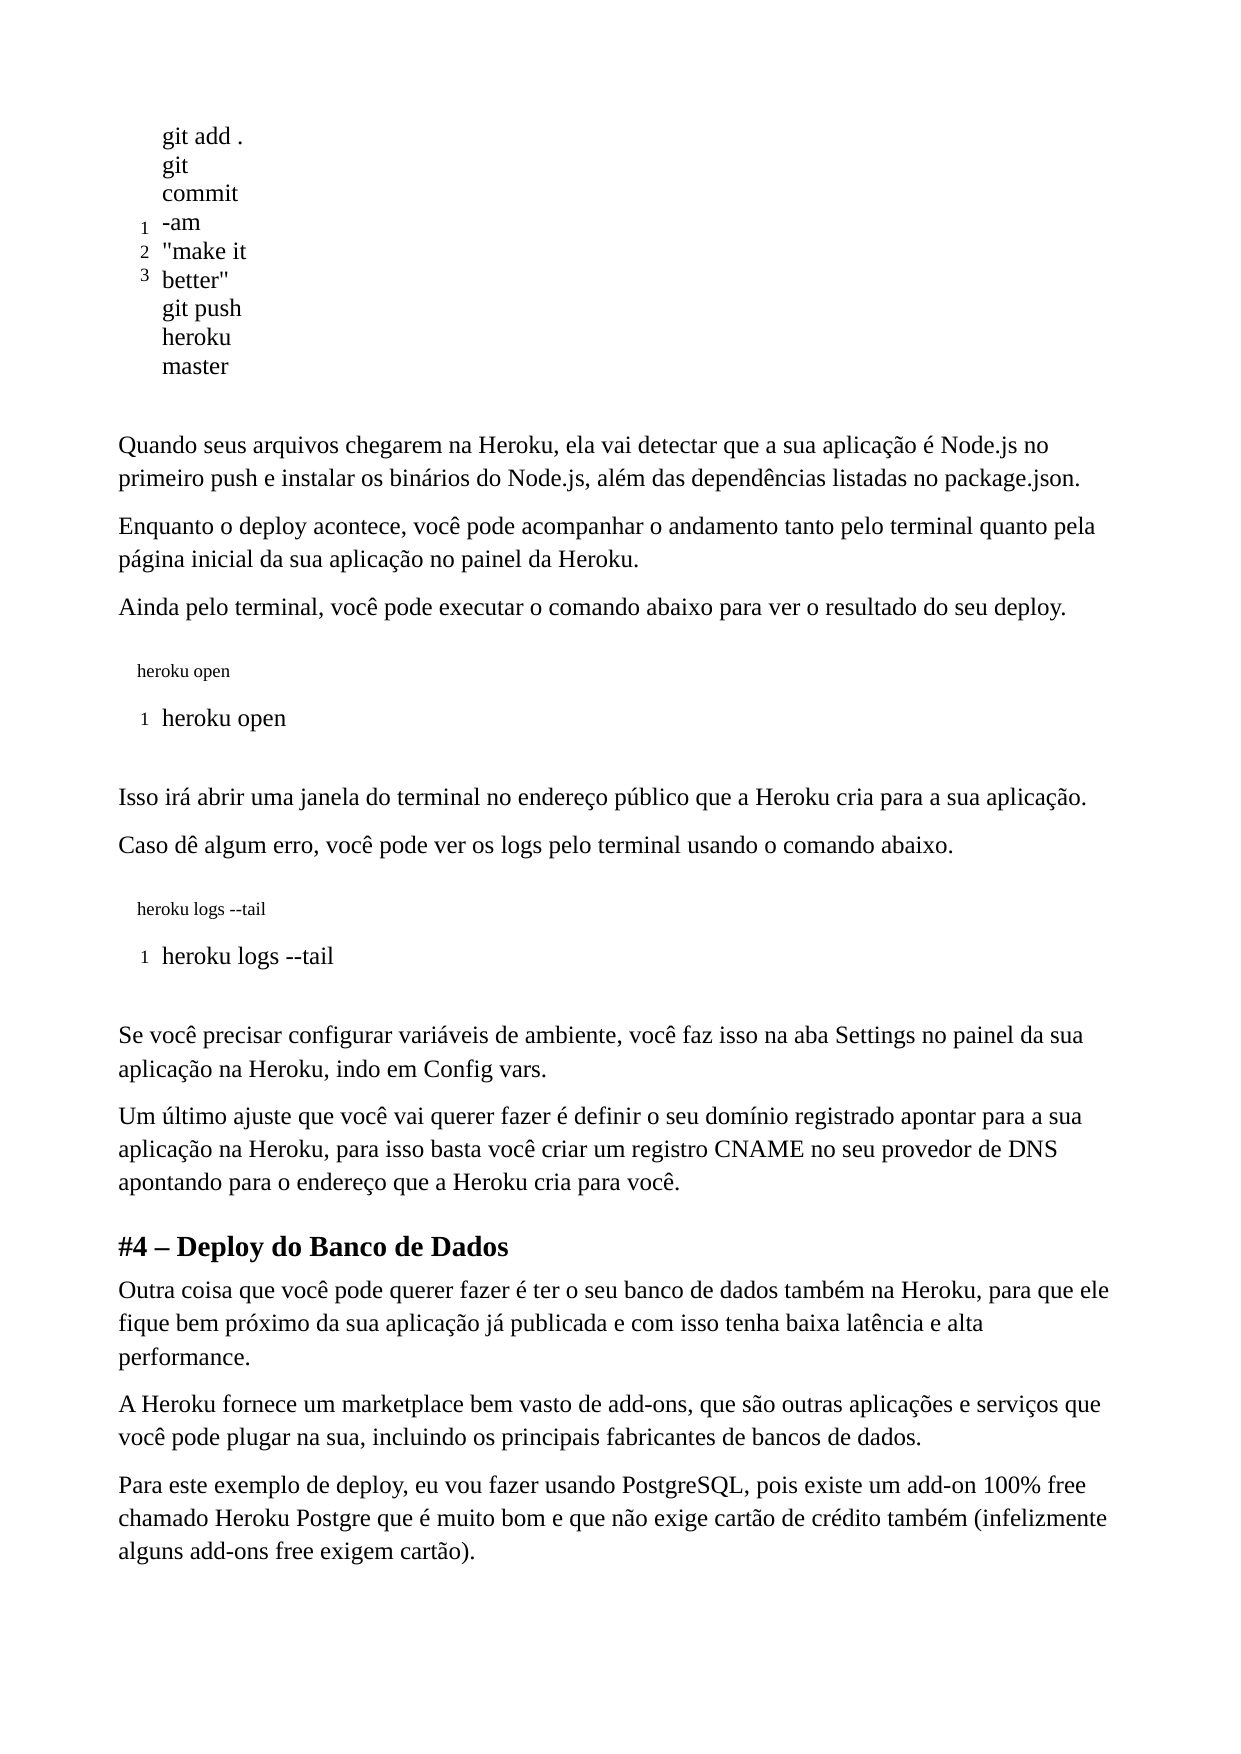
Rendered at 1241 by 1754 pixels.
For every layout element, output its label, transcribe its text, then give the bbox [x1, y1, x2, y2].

text Caso dê algum erro, você pode ver os logs pelo terminal usando o comando abaixo. [118, 830, 1122, 859]
text Enquanto o deploy acontece, você pode acompanhar o andamento tanto pelo terminal quanto pela página inicial da sua aplicação no painel da Heroku. [118, 511, 1122, 573]
table_header heroku open [159, 700, 299, 735]
text Um último ajuste que você vai querer fazer é definir o seu domínio registrado apontar para a sua aplicação na Heroku, para isso basta você criar um registro CNAME no seu provedor de DNS apontando para o endereço que a Heroku cria para você. [118, 1101, 1122, 1196]
text heroku logs --tail [137, 896, 1103, 920]
subtitle #4 – Deploy do Banco de Dados [118, 1229, 1122, 1263]
text heroku open [137, 658, 1103, 681]
table_header 1 [137, 939, 159, 973]
text Quando seus arquivos chegarem na Heroku, ela vai detectar que a sua aplicação é Node.js no primeiro push e instalar os binários do Node.js, além das dependências listadas no package.json. [118, 430, 1122, 492]
text Outra coisa que você pode querer fazer é ter o seu banco de dados também na Heroku, para que ele fique bem próximo da sua aplicação já publicada e com isso tenha baixa latência e alta performance. [118, 1276, 1122, 1370]
text Isso irá abrir uma janela do terminal no endereço público que a Heroku cria para a sua aplicação. [118, 782, 1122, 811]
text Ainda pelo terminal, você pode executar o comando abaixo para ver o resultado do seu deploy. [118, 592, 1122, 620]
table_header heroku logs --tail [159, 939, 346, 973]
text Para este exemplo de deploy, eu vou fazer usando PostgreSQL, pois existe um add-on 100% free chamado Heroku Postgre que é muito bom e que não exige cartão de crédito também (infelizmente alguns add-ons free exigem cartão). [118, 1470, 1122, 1564]
table_header git add . git commit -am "make it better" git push heroku master [159, 118, 255, 383]
text A Heroku fornece um marketplace bem vasto de add-ons, que são outras aplicações e serviços que você pode plugar na sua, incluindo os principais fabricantes de bancos de dados. [118, 1389, 1122, 1451]
table_header 1 2 3 [137, 118, 159, 383]
text Se você precisar configurar variáveis de ambiente, você faz isso na aba Settings no painel da sua aplicação na Heroku, indo em Config vars. [118, 1021, 1122, 1082]
table_header 1 [137, 700, 159, 735]
